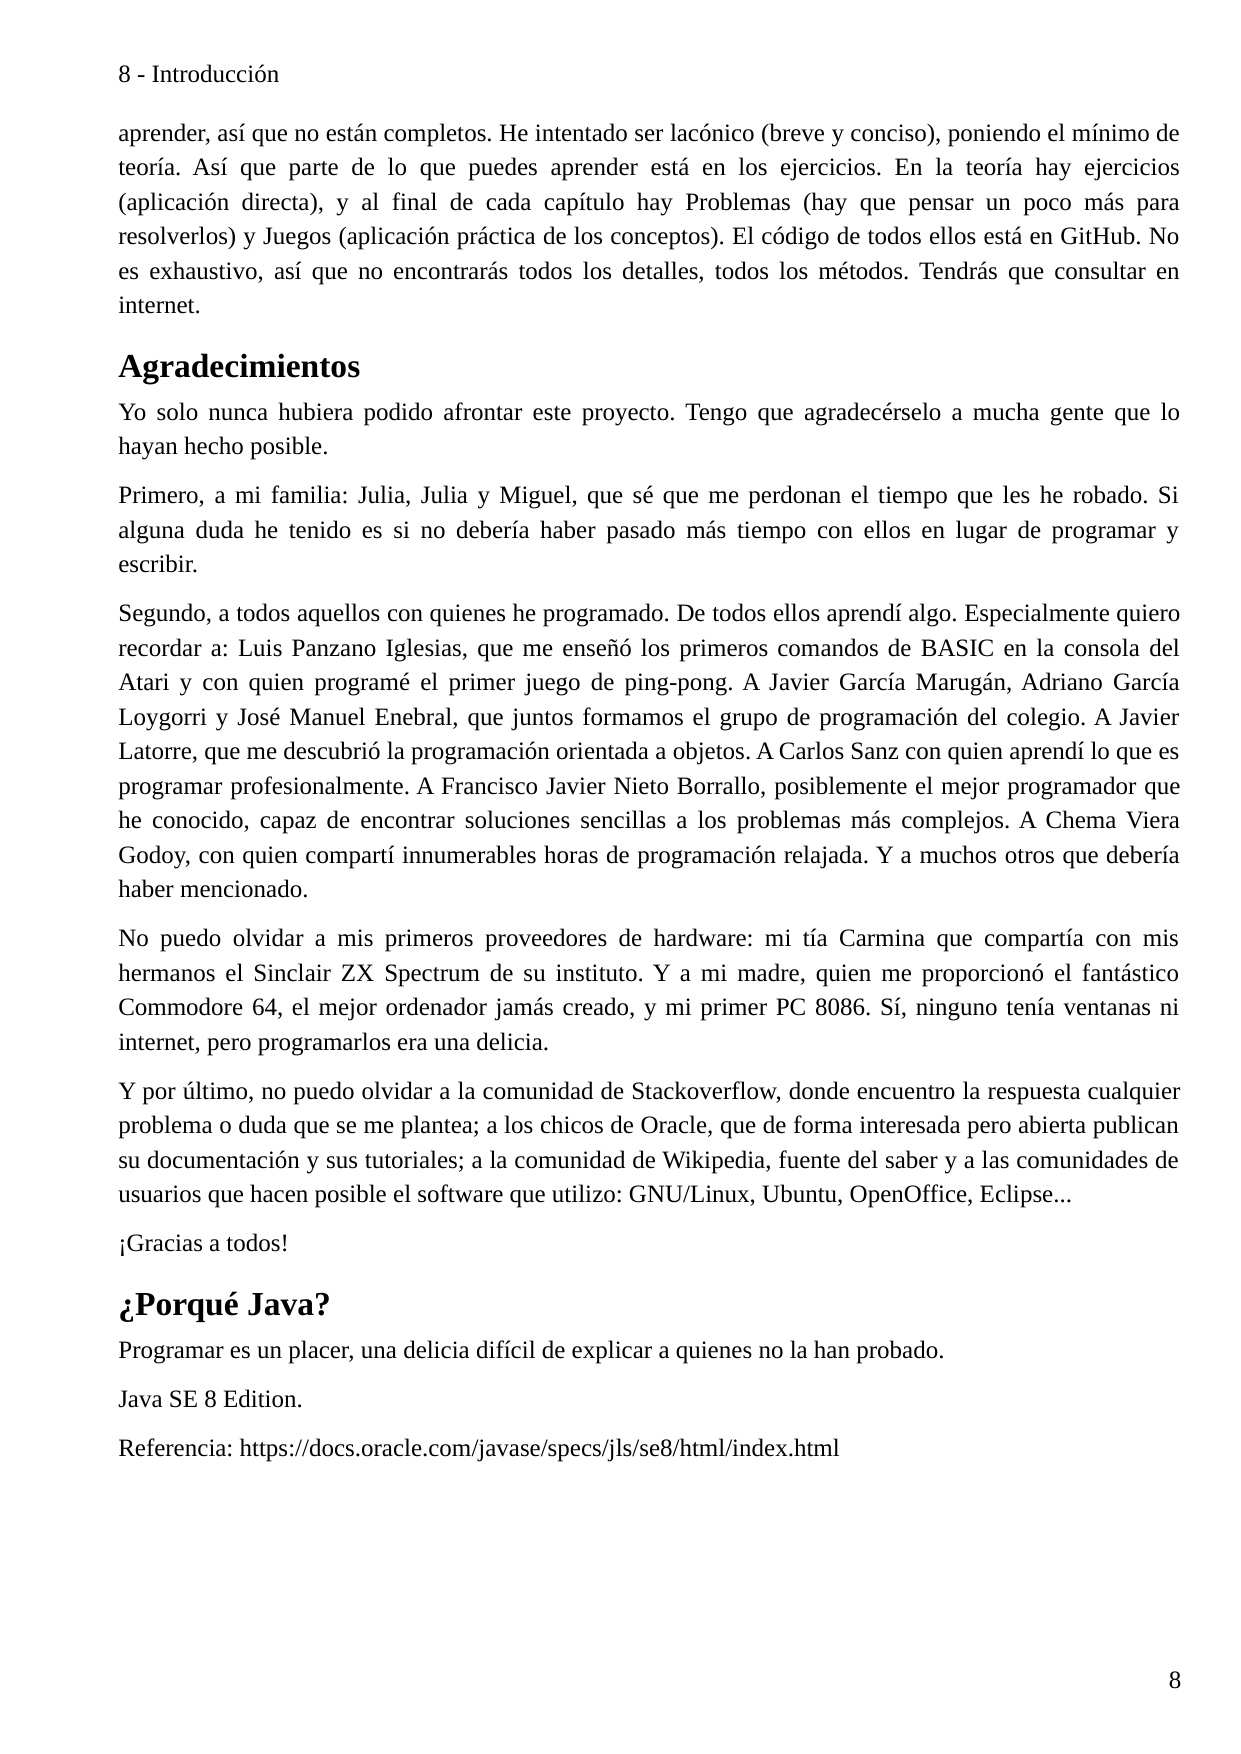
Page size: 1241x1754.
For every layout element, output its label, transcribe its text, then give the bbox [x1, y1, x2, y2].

text Referencia: https://docs.oracle.com/javase/specs/jls/se8/html/index.html [118, 1433, 1181, 1462]
text Segundo, a todos aquellos con quienes he programado. De todos ellos aprendí algo. Especialmente quiero recordar a: Luis Panzano Iglesias, que me enseñó los primeros comandos de BASIC en la consola del Atari y con quien programé el primer juego de ping-pong. A Javier García Marugán, Adriano García Loygorri y José Manuel Enebral, que juntos formamos el grupo de programación del colegio. A Javier Latorre, que me descubrió la programación orientada a objetos. A Carlos Sanz con quien aprendí lo que es programar profesionalmente. A Francisco Javier Nieto Borrallo, posiblemente el mejor programador que he conocido, capaz de encontrar soluciones sencillas a los problemas más complejos. A Chema Viera Godoy, con quien compartí innumerables horas de programación relajada. Y a muchos otros que debería haber mencionado. [118, 598, 1181, 903]
text No puedo olvidar a mis primeros proveedores de hardware: mi tía Carmina que compartía con mis hermanos el Sinclair ZX Spectrum de su instituto. Y a mi madre, quien me proporcionó el fantástico Commodore 64, el mejor ordenador jamás creado, y mi primer PC 8086. Sí, ninguno tenía ventanas ni internet, pero programarlos era una delicia. [118, 923, 1181, 1056]
text Y por último, no puedo olvidar a la comunidad de Stackoverflow, donde encuentro la respuesta cualquier problema o duda que se me plantea; a los chicos de Oracle, que de forma interesada pero abierta publican su documentación y sus tutoriales; a la comunidad de Wikipedia, fuente del saber y a las comunidades de usuarios que hacen posible el software que utilizo: GNU/Linux, Ubuntu, OpenOffice, Eclipse... [118, 1076, 1181, 1208]
text Yo solo nunca hubiera podido afrontar este proyecto. Tengo que agradecérselo a mucha gente que lo hayan hecho posible. [118, 397, 1181, 460]
text Programar es un placer, una delicia difícil de explicar a quienes no la han probado. [118, 1335, 1181, 1363]
text ¡Gracias a todos! [118, 1228, 1181, 1257]
text aprender, así que no están completos. He intentado ser lacónico (breve y conciso), poniendo el mínimo de teoría. Así que parte de lo que puedes aprender está en los ejercicios. En la teoría hay ejercicios (aplicación directa), y al final de cada capítulo hay Problemas (hay que pensar un poco más para resolverlos) y Juegos (aplicación práctica de los conceptos). El código de todos ellos está en GitHub. No es exhaustivo, así que no encontrarás todos los detalles, todos los métodos. Tendrás que consultar en internet. [118, 118, 1181, 319]
subtitle ¿Porqué Java? [118, 1284, 1181, 1322]
text Java SE 8 Edition. [118, 1384, 1181, 1413]
text Primero, a mi familia: Julia, Julia y Miguel, que sé que me perdonan el tiempo que les he robado. Si alguna duda he tenido es si no debería haber pasado más tiempo con ellos en lugar de programar y escribir. [118, 480, 1181, 578]
subtitle Agradecimientos [118, 346, 1181, 384]
